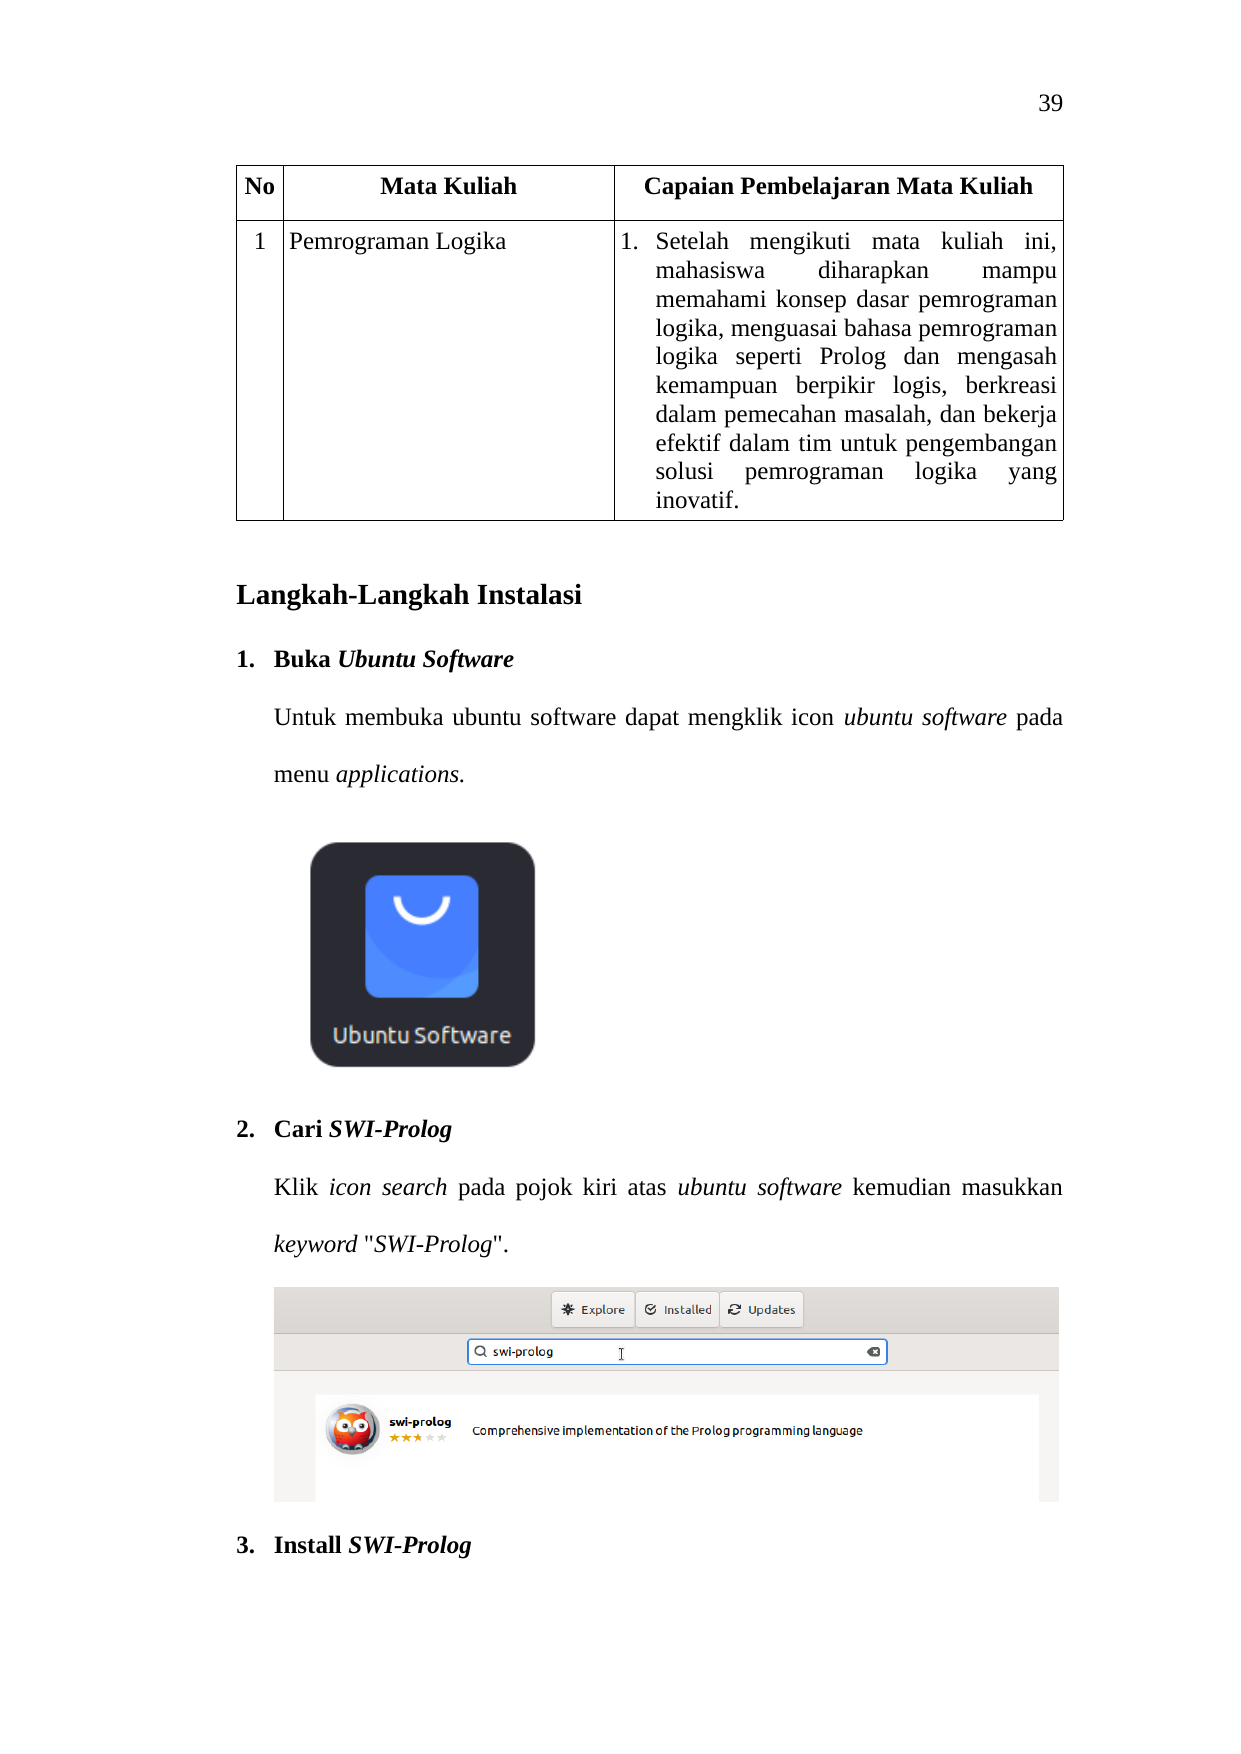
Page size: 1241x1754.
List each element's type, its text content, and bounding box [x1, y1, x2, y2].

table_header No [237, 166, 283, 220]
list Cari SWI-Prolog [236, 1114, 1063, 1143]
picture [273, 817, 576, 1086]
table_header Capaian Pembelajaran Mata Kuliah [615, 166, 1063, 220]
text Langkah-Langkah Instalasi [236, 577, 1063, 611]
table_cell Pemrograman Logika [284, 221, 614, 520]
list Buka Ubuntu Software [236, 644, 1063, 673]
list Install SWI-Prolog [236, 1530, 1063, 1559]
list Untuk membuka ubuntu software dapat mengklik icon ubuntu software pada menu applications. [236, 702, 1063, 788]
list Klik icon search pada pojok kiri atas ubuntu software kemudian masukkan keyword "SWI-Prolog". [236, 1172, 1063, 1258]
table_cell Setelah mengikuti mata kuliah ini, mahasiswa diharapkan mampu memahami konsep dasar pemrograman logika, menguasai bahasa pemrograman logika seperti Prolog dan mengasah kemampuan berpikir logis, berkreasi dalam pemecahan masalah, dan bekerja efektif dalam tim untuk pengembangan solusi pemrograman logika yang inovatif. [615, 221, 1063, 520]
table_cell 1 [237, 221, 283, 520]
table_header Mata Kuliah [284, 166, 614, 220]
